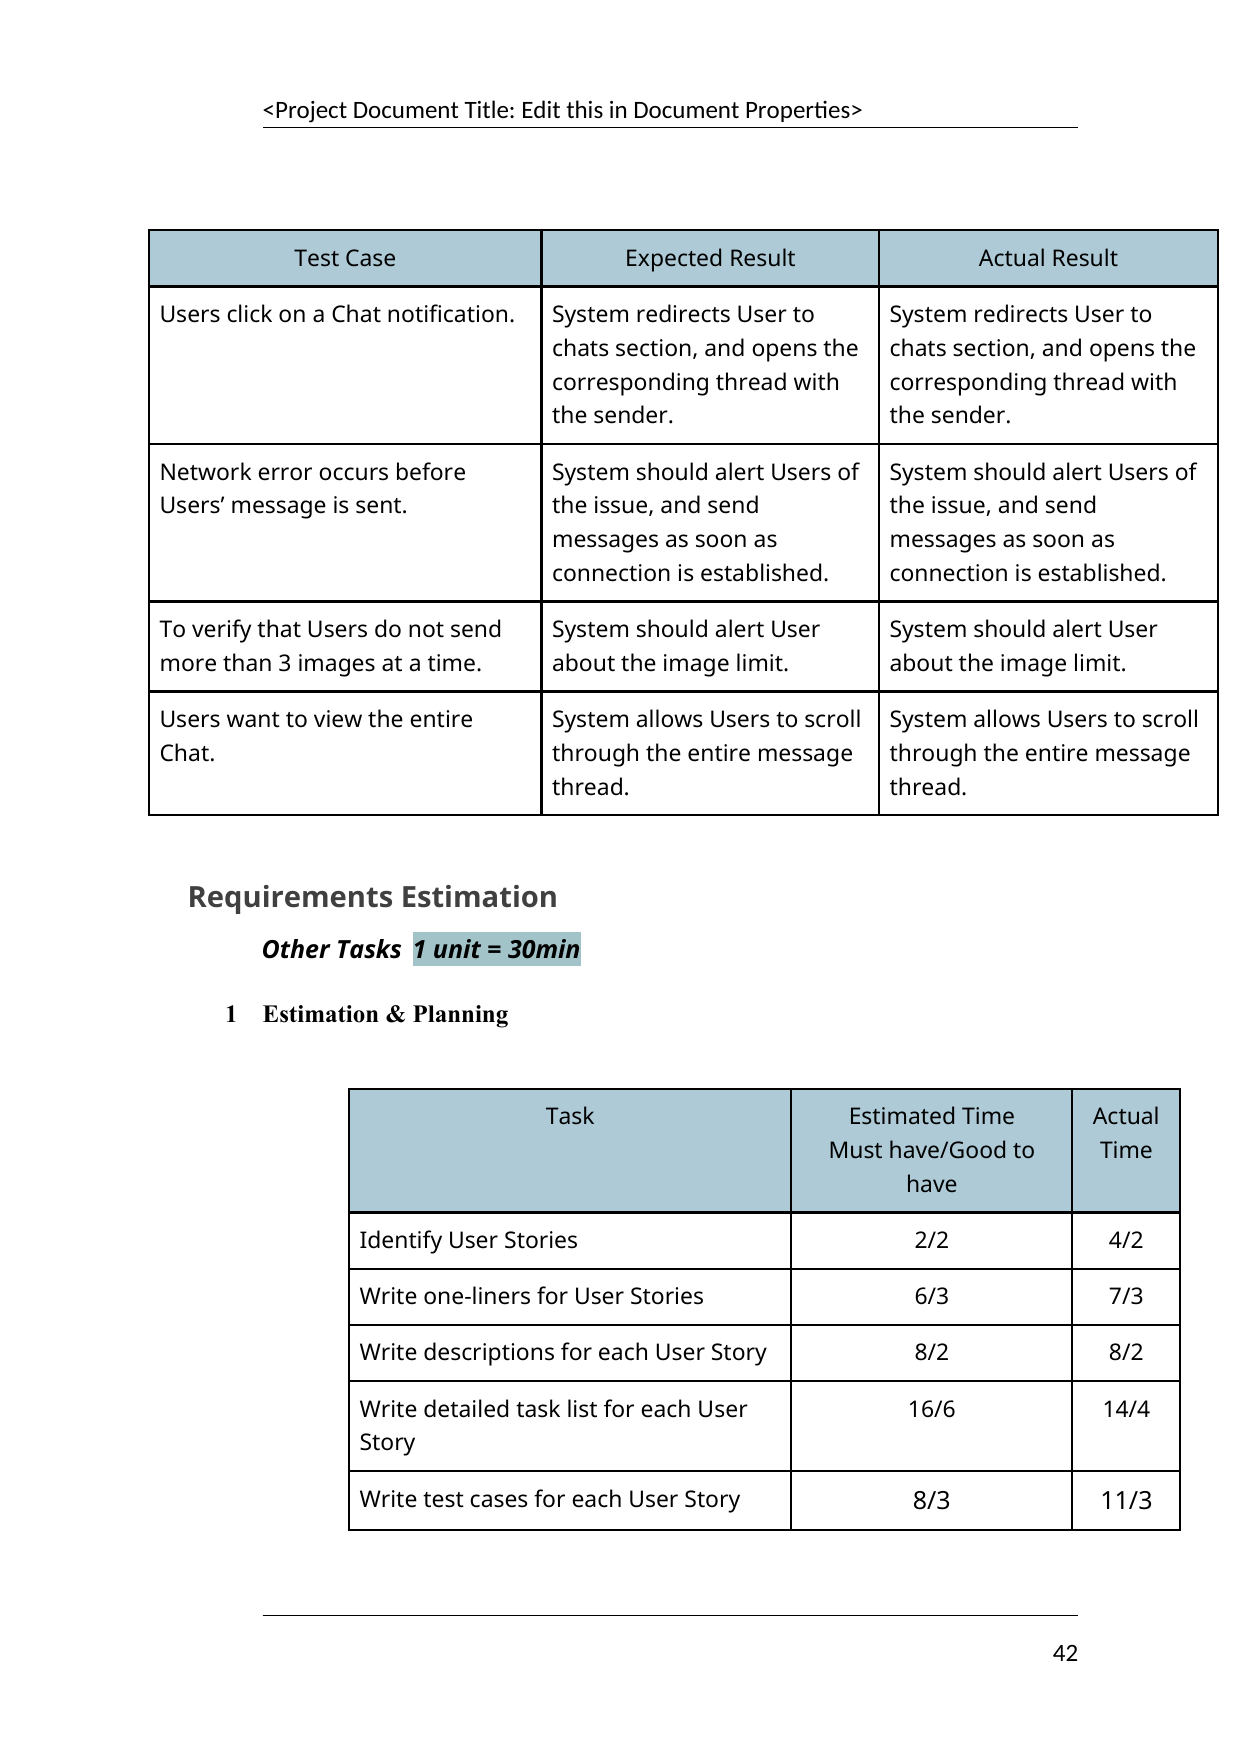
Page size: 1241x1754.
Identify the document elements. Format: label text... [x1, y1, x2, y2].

table_cell System should alert User about the image limit. [543, 603, 878, 690]
table_header Task [350, 1090, 790, 1211]
table_header Actual Time [1073, 1090, 1179, 1211]
table_cell Users click on a Chat notification. [150, 288, 540, 443]
table_cell 2/2 [792, 1214, 1071, 1268]
table_cell 11/3 [1073, 1472, 1179, 1529]
table_cell 6/3 [792, 1270, 1071, 1324]
table_cell 8/2 [792, 1326, 1071, 1380]
table_cell Identify User Stories [350, 1214, 790, 1268]
subtitle Estimation & Planning [225, 999, 1078, 1027]
table_header Estimated Time Must have/Good to have [792, 1090, 1071, 1211]
table_header Expected Result [543, 231, 878, 285]
table_cell 7/3 [1073, 1270, 1179, 1324]
table_cell 14/4 [1073, 1382, 1179, 1470]
table_cell Write test cases for each User Story [350, 1472, 790, 1529]
table_cell Write descriptions for each User Story [350, 1326, 790, 1380]
table_cell 8/2 [1073, 1326, 1179, 1380]
table_cell 16/6 [792, 1382, 1071, 1470]
table_cell System allows Users to scroll through the entire message thread. [543, 693, 878, 814]
table_cell System allows Users to scroll through the entire message thread. [880, 693, 1217, 814]
table_cell 4/2 [1073, 1214, 1179, 1268]
table_cell System redirects User to chats section, and opens the corresponding thread with the sender. [543, 288, 878, 443]
table_cell 8/3 [792, 1472, 1071, 1529]
table_cell System should alert User about the image limit. [880, 603, 1217, 690]
table_header Test Case [150, 231, 540, 285]
table_cell Network error occurs before Users’ message is sent. [150, 445, 540, 600]
table_cell System should alert Users of the issue, and send messages as soon as connection is established. [543, 445, 878, 600]
table_cell System redirects User to chats section, and opens the corresponding thread with the sender. [880, 288, 1217, 443]
subtitle Other Tasks 1 unit = 30min [261, 916, 1078, 966]
table_cell Write one-liners for User Stories [350, 1270, 790, 1324]
table_cell System should alert Users of the issue, and send messages as soon as connection is established. [880, 445, 1217, 600]
subtitle Requirements Estimation [187, 866, 1078, 916]
table_cell Write detailed task list for each User Story [350, 1382, 790, 1470]
table_header Actual Result [880, 231, 1217, 285]
table_cell To verify that Users do not send more than 3 images at a time. [150, 603, 540, 690]
table_cell Users want to view the entire Chat. [150, 693, 540, 814]
